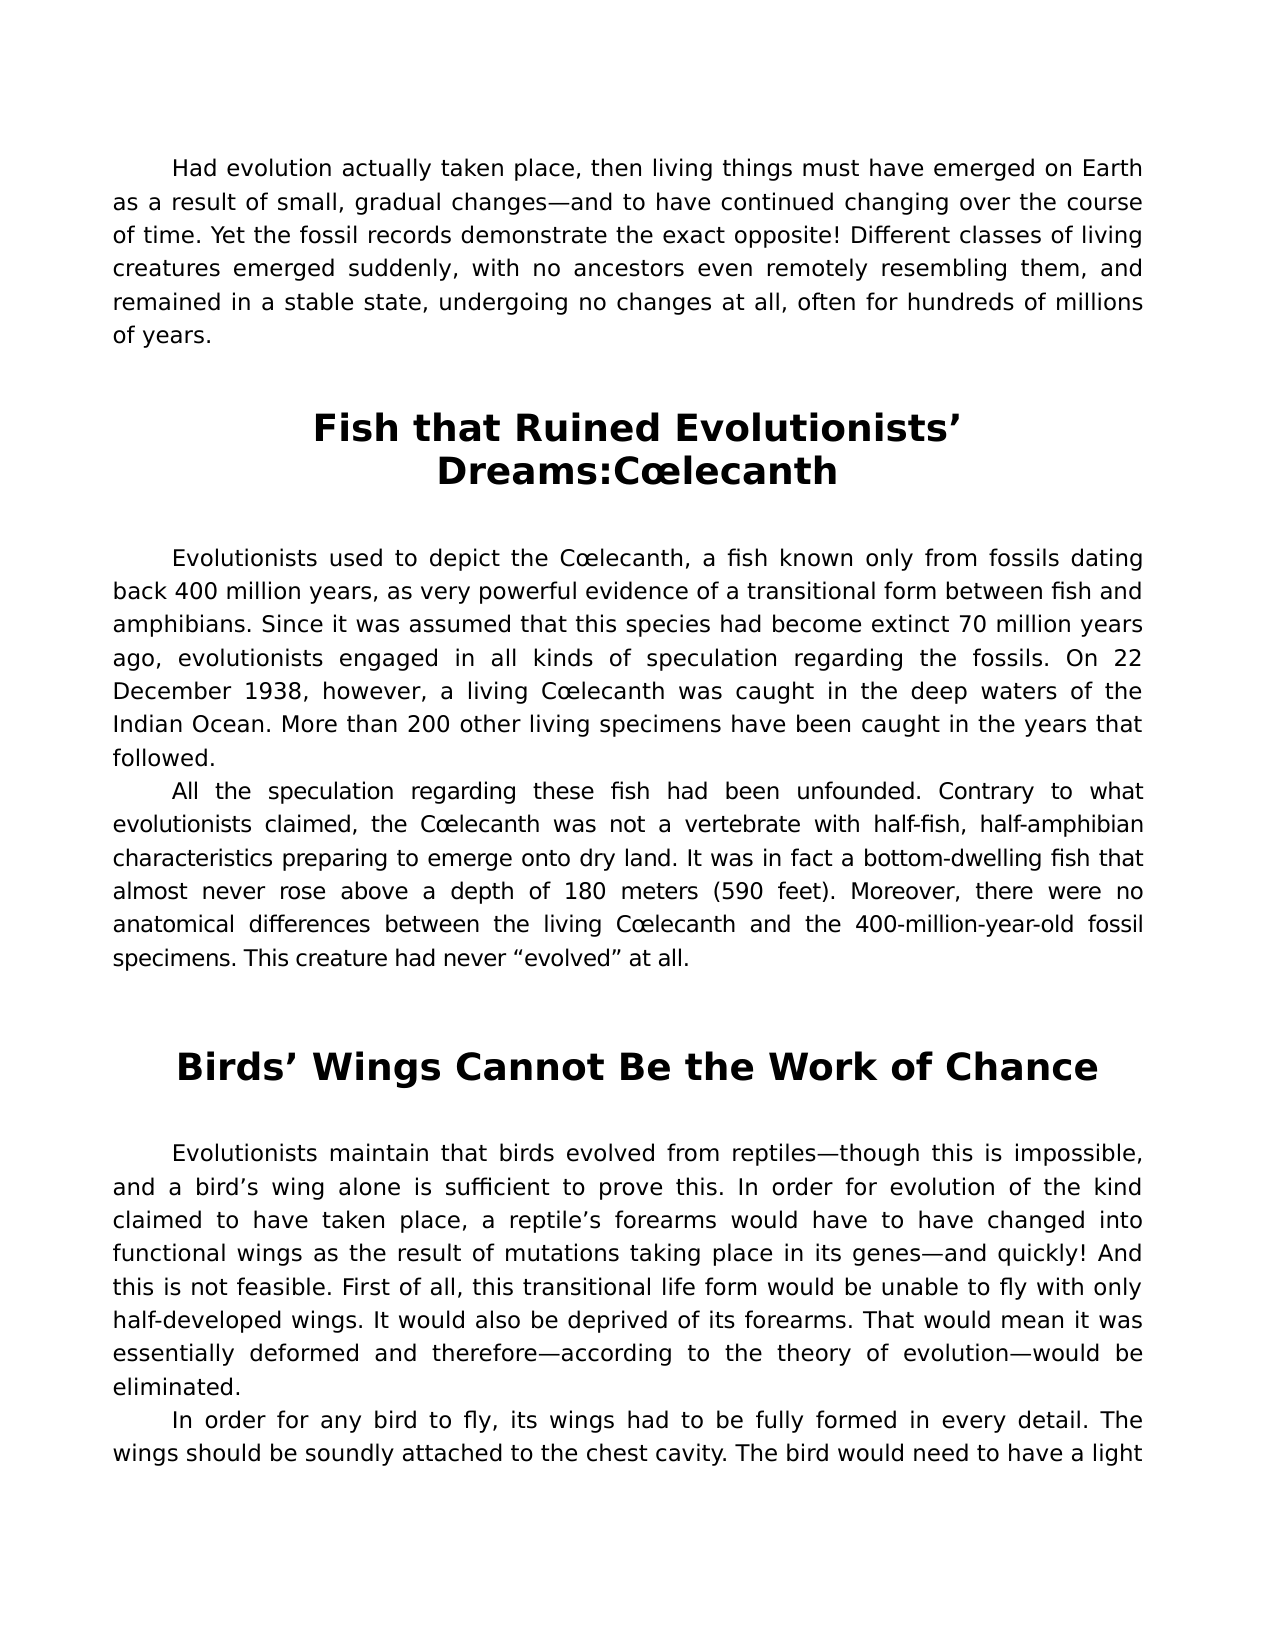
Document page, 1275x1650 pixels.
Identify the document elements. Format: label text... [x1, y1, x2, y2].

text Had evolution actually taken place, then living things must have emerged on Earth as a result of small, gradual changes—and to have continued changing over the course of time. Yet the fossil records demonstrate the exact opposite! Different classes of living creatures emerged suddenly, with no ancestors even remotely resembling them, and remained in a stable state, undergoing no changes at all, often for hundreds of millions of years. [112, 150, 1145, 350]
subtitle Fish that Ruined Evolutionists’ Dreams:Cœlecanth [112, 406, 1162, 493]
text In order for any bird to fly, its wings had to be fully formed in every detail. The wings should be soundly attached to the chest cavity. The bird would need to have a light [112, 1402, 1145, 1468]
text Evolutionists maintain that birds evolved from reptiles—though this is impossible, and a bird’s wing alone is sufficient to prove this. In order for evolution of the kind claimed to have taken place, a reptile’s forearms would have to have changed into functional wings as the result of mutations taking place in its genes—and quickly! And this is not feasible. First of all, this transitional life form would be unable to fly with only half-developed wings. It would also be deprived of its forearms. That would mean it was essentially deformed and therefore—according to the theory of evolution—would be eliminated. [112, 1135, 1145, 1402]
text All the speculation regarding these fish had been unfounded. Contrary to what evolutionists claimed, the Cœlecanth was not a vertebrate with half-fish, half-amphibian characteristics preparing to emerge onto dry land. It was in fact a bottom-dwelling fish that almost never rose above a depth of 180 meters (590 feet). Moreover, there were no anatomical differences between the living Cœlecanth and the 400-million-year-old fossil specimens. This creature had never “evolved” at all. [112, 773, 1145, 973]
text Evolutionists used to depict the Cœlecanth, a fish known only from fossils dating back 400 million years, as very powerful evidence of a transitional form between fish and amphibians. Since it was assumed that this species had become extinct 70 million years ago, evolutionists engaged in all kinds of speculation regarding the fossils. On 22 December 1938, however, a living Cœlecanth was caught in the deep waters of the Indian Ocean. More than 200 other living specimens have been caught in the years that followed. [112, 539, 1145, 773]
subtitle Birds’ Wings Cannot Be the Work of Chance [112, 1046, 1162, 1089]
